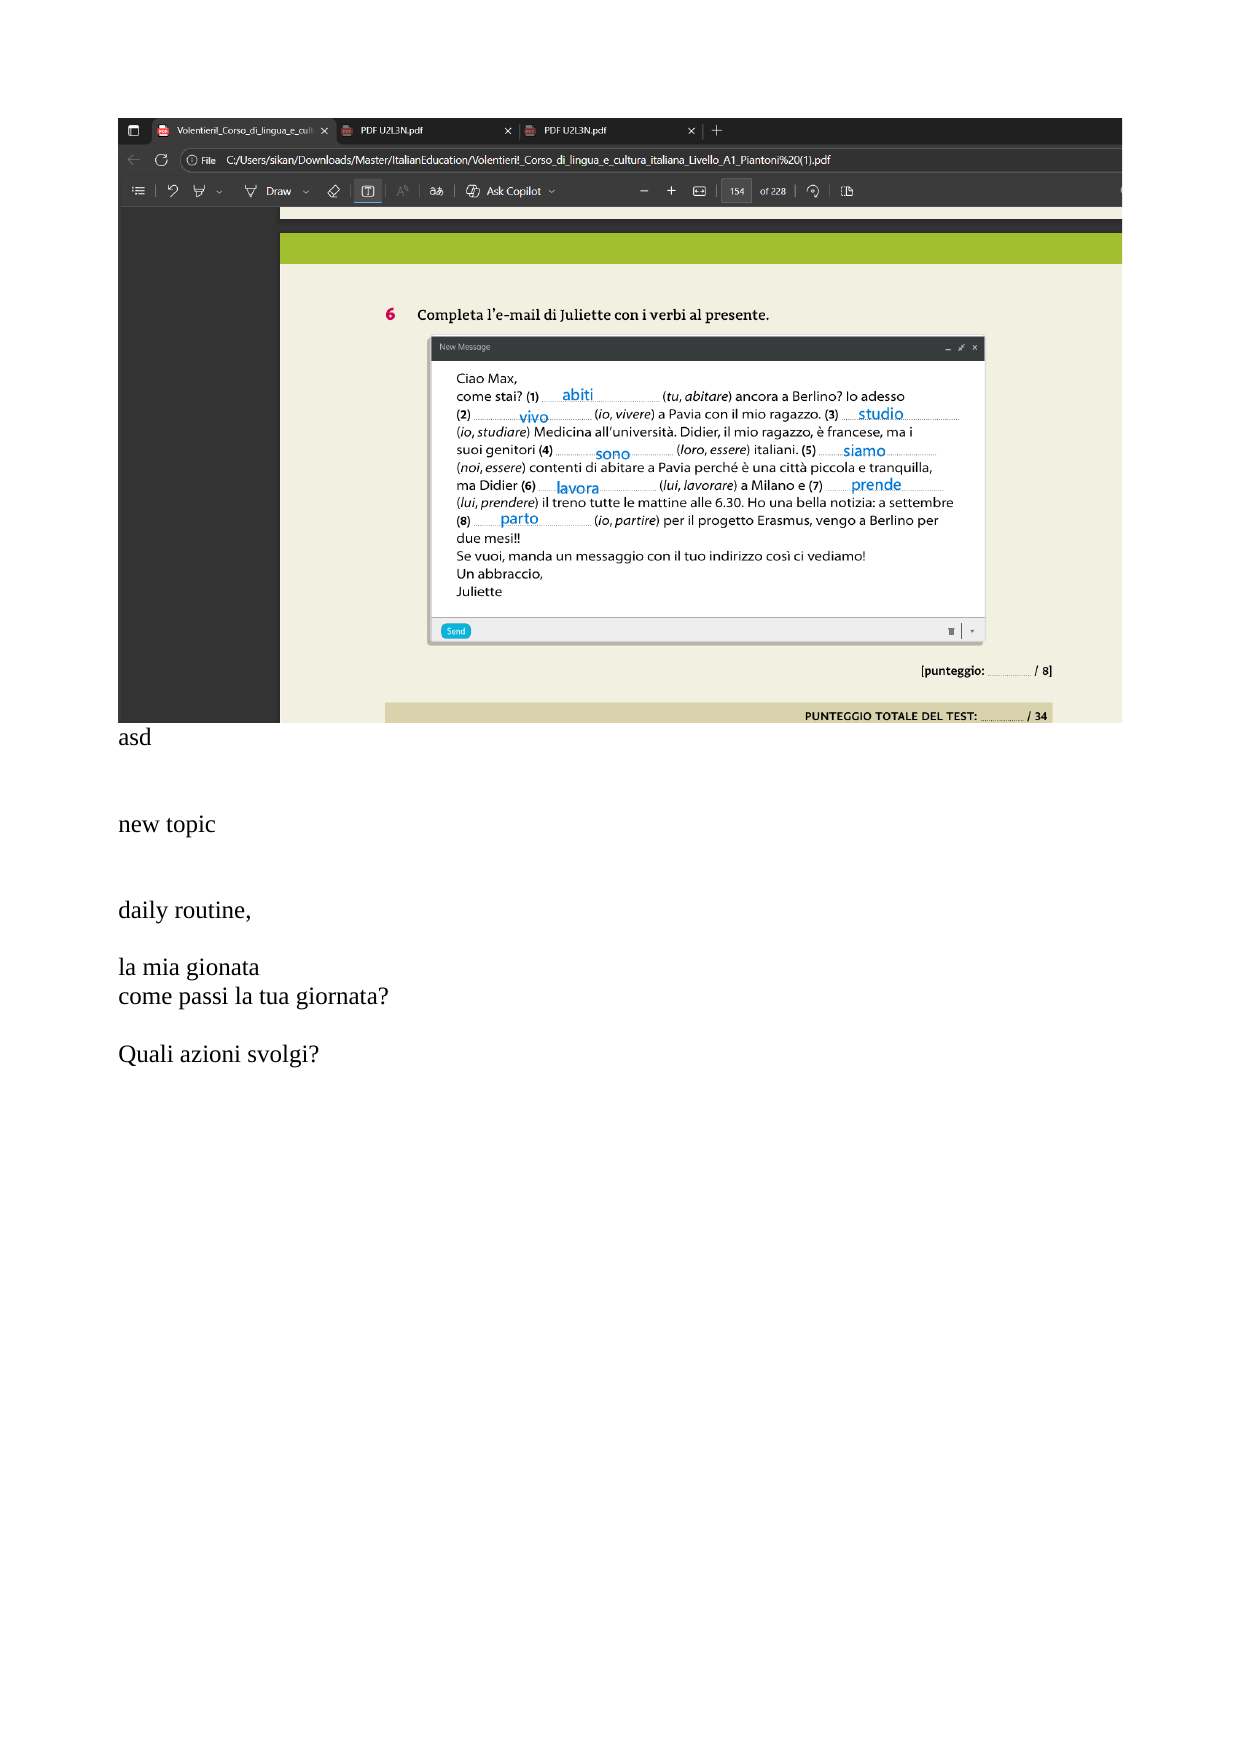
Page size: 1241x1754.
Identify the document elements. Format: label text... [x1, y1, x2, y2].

text Quali azioni svolgi? [118, 1039, 1122, 1067]
text la mia gionata [118, 952, 1122, 981]
text asd [118, 723, 1122, 751]
picture [118, 118, 1123, 723]
text come passi la tua giornata? [118, 981, 1122, 1010]
text daily routine, [118, 895, 1122, 924]
text new topic [118, 809, 1122, 837]
